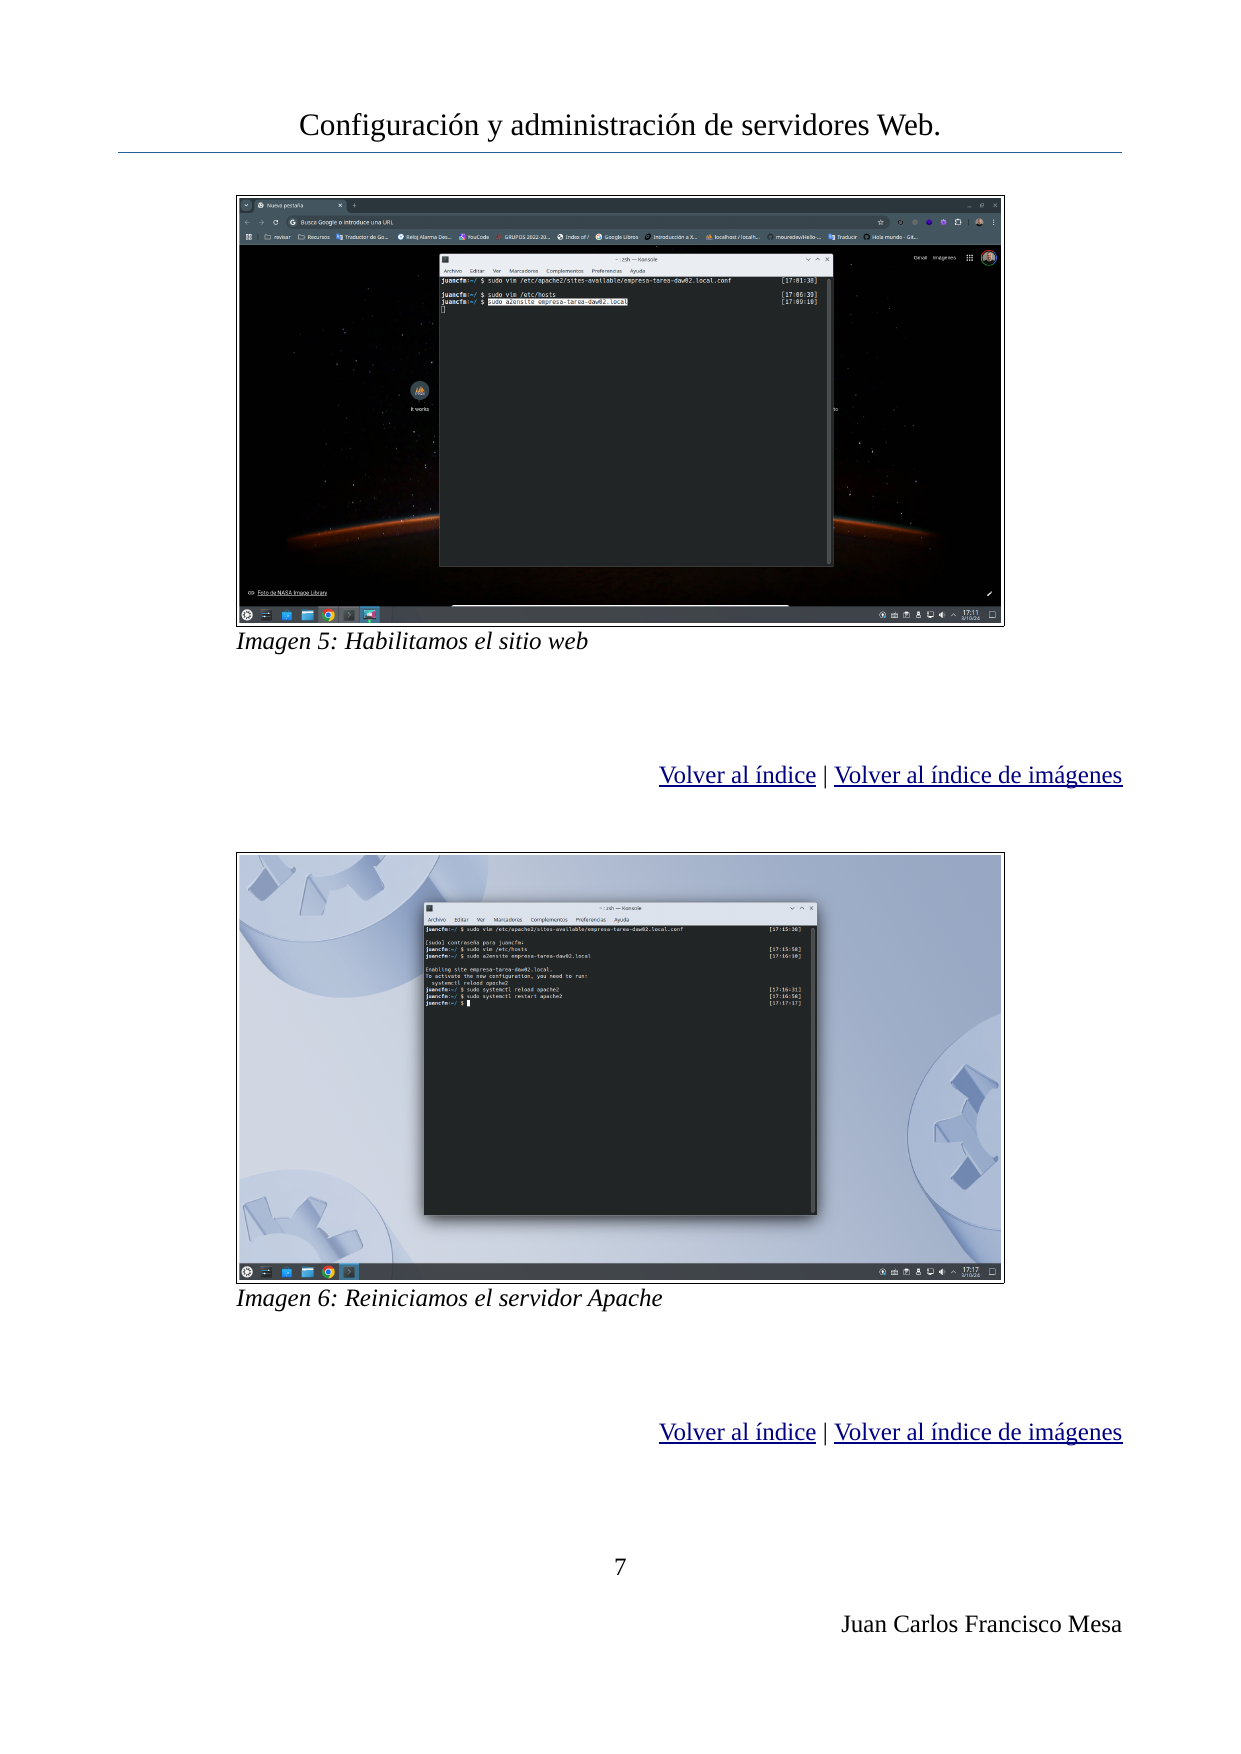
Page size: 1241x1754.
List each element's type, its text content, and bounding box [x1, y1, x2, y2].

picture [239, 198, 1001, 623]
text [237, 853, 1004, 1283]
picture [239, 855, 1001, 1280]
text Imagen 6: Reiniciamos el servidor Apache [236, 1284, 1004, 1312]
text Volver al índice | Volver al índice de imágenes [118, 760, 1122, 789]
text Volver al índice | Volver al índice de imágenes [118, 1417, 1122, 1446]
text [237, 196, 1004, 626]
text Imagen 5: Habilitamos el sitio web [236, 627, 1004, 654]
